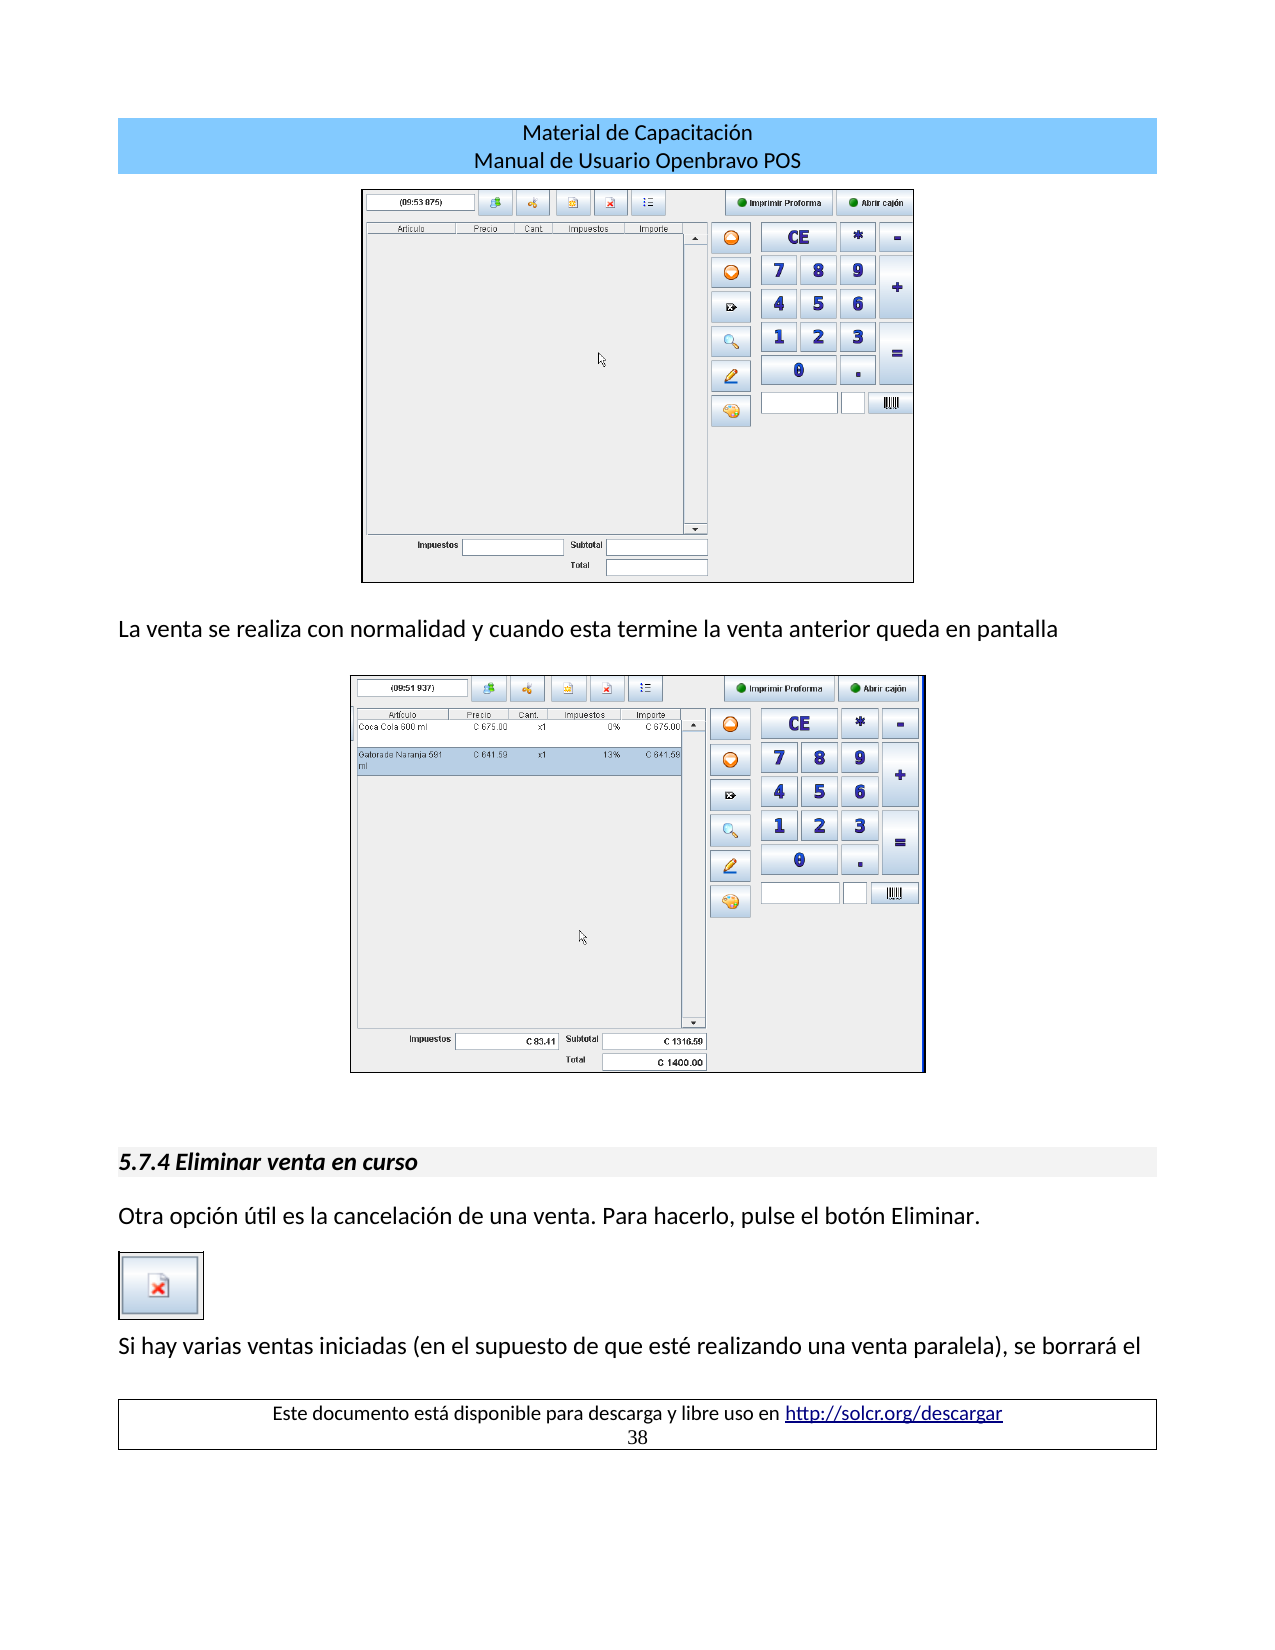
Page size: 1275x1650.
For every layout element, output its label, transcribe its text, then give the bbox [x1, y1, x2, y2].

text Si hay varias ventas iniciadas (en el supuesto de que esté realizando una venta paralela), se borrará el [118, 1331, 1157, 1361]
text La venta se realiza con normalidad y cuando esta termine la venta anterior queda en pantalla [118, 613, 1157, 644]
text Otra opción útil es la cancelación de una venta. Para hacerlo, pulse el botón Eliminar. [118, 1200, 1157, 1231]
subtitle 5.7.4 Eliminar venta en curso [118, 1147, 1157, 1177]
